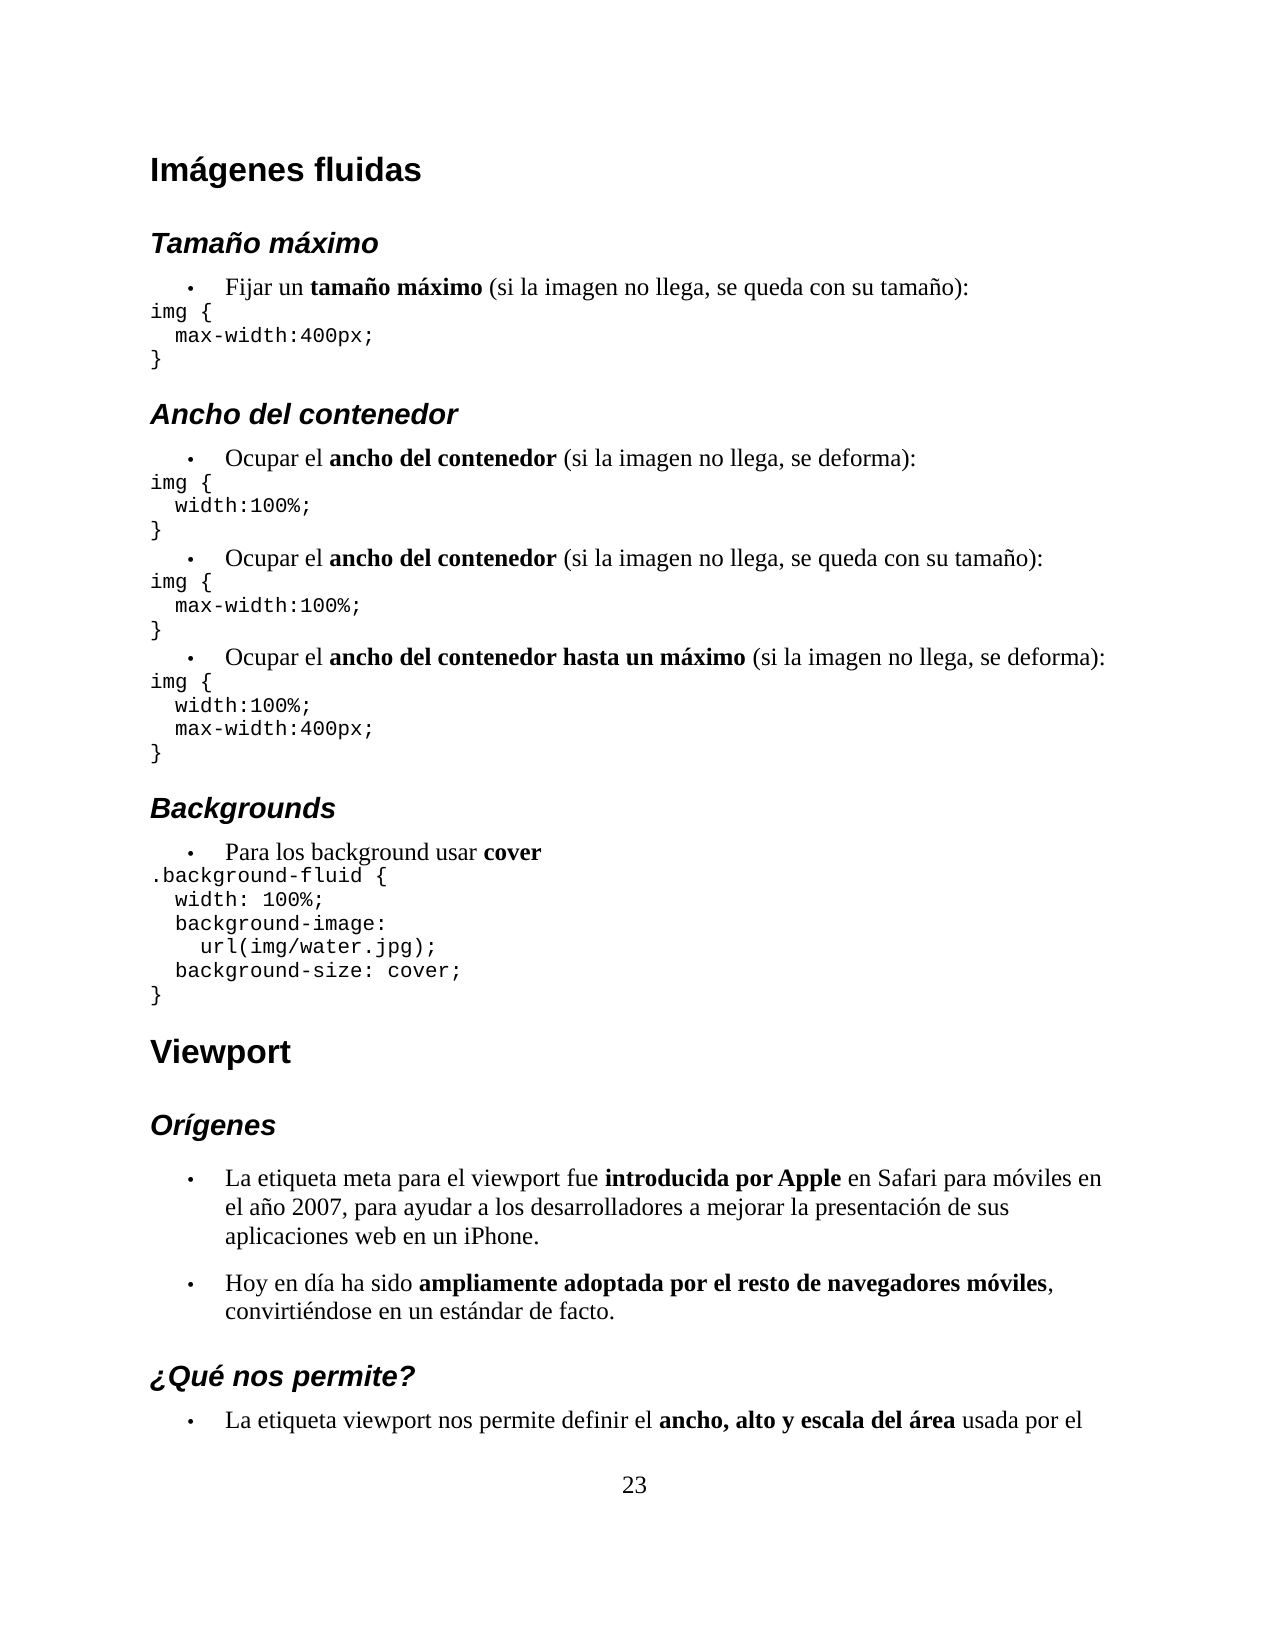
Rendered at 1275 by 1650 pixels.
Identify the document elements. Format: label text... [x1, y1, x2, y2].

text background-image: [150, 913, 1125, 936]
text img { [150, 571, 1125, 595]
list Ocupar el ancho del contenedor (si la imagen no llega, se queda con su tamaño): [187, 543, 1125, 571]
subtitle Tamaño máximo [150, 226, 1125, 260]
list La etiqueta viewport nos permite definir el ancho, alto y escala del área usada por el [187, 1405, 1125, 1434]
subtitle Imágenes fluidas [150, 150, 1125, 189]
text width:100%; [150, 695, 1125, 718]
list Fijar un tamaño máximo (si la imagen no llega, se queda con su tamaño): [187, 272, 1125, 301]
text } [150, 984, 1125, 1007]
text width:100%; [150, 495, 1125, 519]
text img { [150, 671, 1125, 695]
subtitle ¿Qué nos permite? [150, 1359, 1125, 1393]
text } [150, 619, 1125, 642]
list Hoy en día ha sido ampliamente adoptada por el resto de navegadores móviles, convirtiéndose en un estándar de facto. [187, 1268, 1125, 1325]
text url(img/water.jpg); [150, 936, 1125, 960]
list Ocupar el ancho del contenedor hasta un máximo (si la imagen no llega, se deforma): [187, 642, 1125, 671]
text img { [150, 301, 1125, 324]
subtitle Viewport [150, 1032, 1125, 1071]
subtitle Ancho del contenedor [150, 397, 1125, 430]
list La etiqueta meta para el viewport fue introducida por Apple en Safari para móviles en el año 2007, para ayudar a los desarrolladores a mejorar la presentación de sus aplicaciones web en un iPhone. [187, 1163, 1125, 1250]
text max-width:400px; [150, 324, 1125, 348]
text max-width:400px; [150, 718, 1125, 742]
list Para los background usar cover [187, 837, 1125, 865]
text background-size: cover; [150, 960, 1125, 984]
text .background-fluid { [150, 865, 1125, 889]
subtitle Orígenes [150, 1108, 1125, 1142]
text width: 100%; [150, 889, 1125, 913]
list Ocupar el ancho del contenedor (si la imagen no llega, se deforma): [187, 443, 1125, 472]
text img { [150, 472, 1125, 495]
text } [150, 348, 1125, 372]
subtitle Backgrounds [150, 791, 1125, 824]
text } [150, 742, 1125, 766]
text max-width:100%; [150, 595, 1125, 619]
text } [150, 519, 1125, 543]
